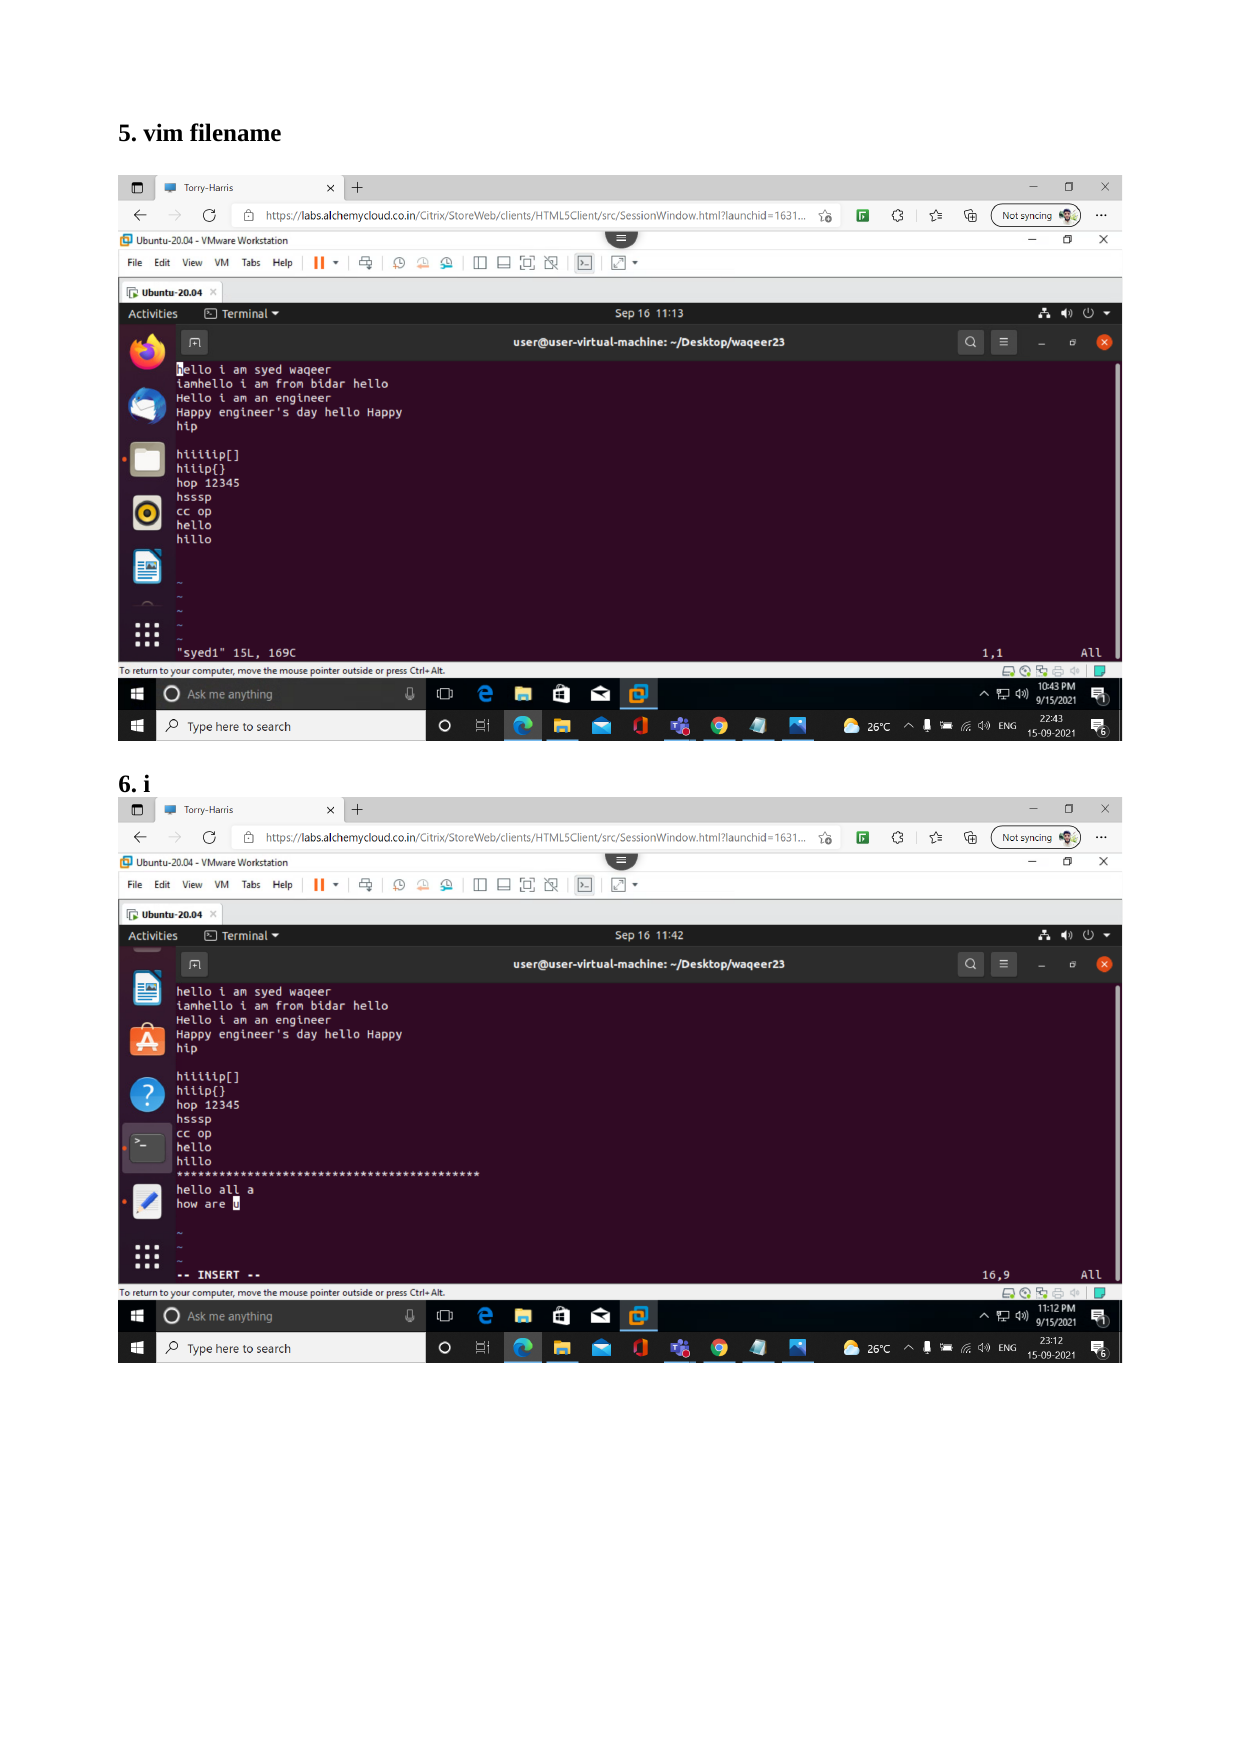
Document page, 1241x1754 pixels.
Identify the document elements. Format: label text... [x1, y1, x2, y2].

picture [118, 175, 1123, 741]
text 5. vim filename [118, 118, 1122, 147]
picture [118, 797, 1123, 1363]
text 6. i [118, 769, 1122, 797]
